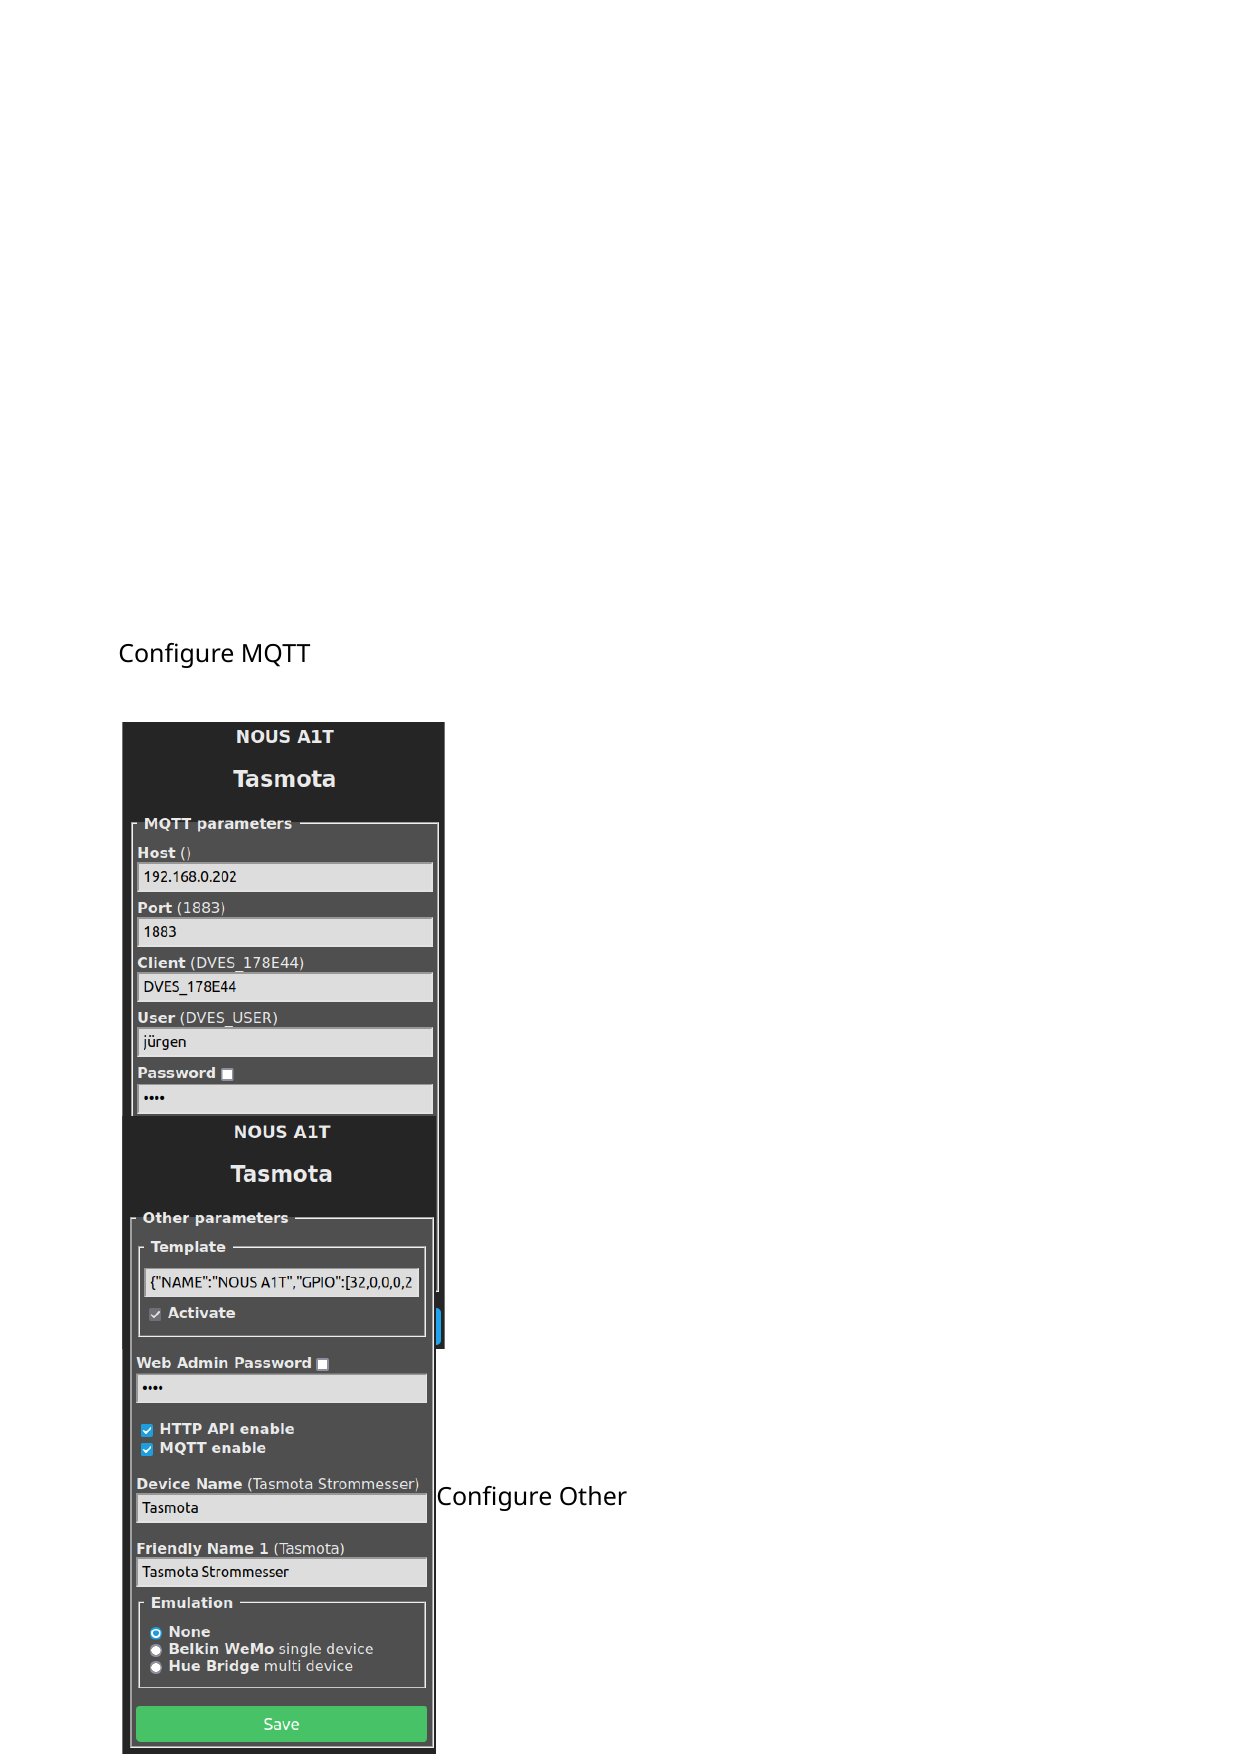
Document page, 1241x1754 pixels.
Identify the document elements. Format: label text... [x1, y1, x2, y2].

text Configure MQTT [118, 636, 1122, 670]
picture [122, 722, 445, 1754]
text Configure Other [436, 1478, 1122, 1512]
